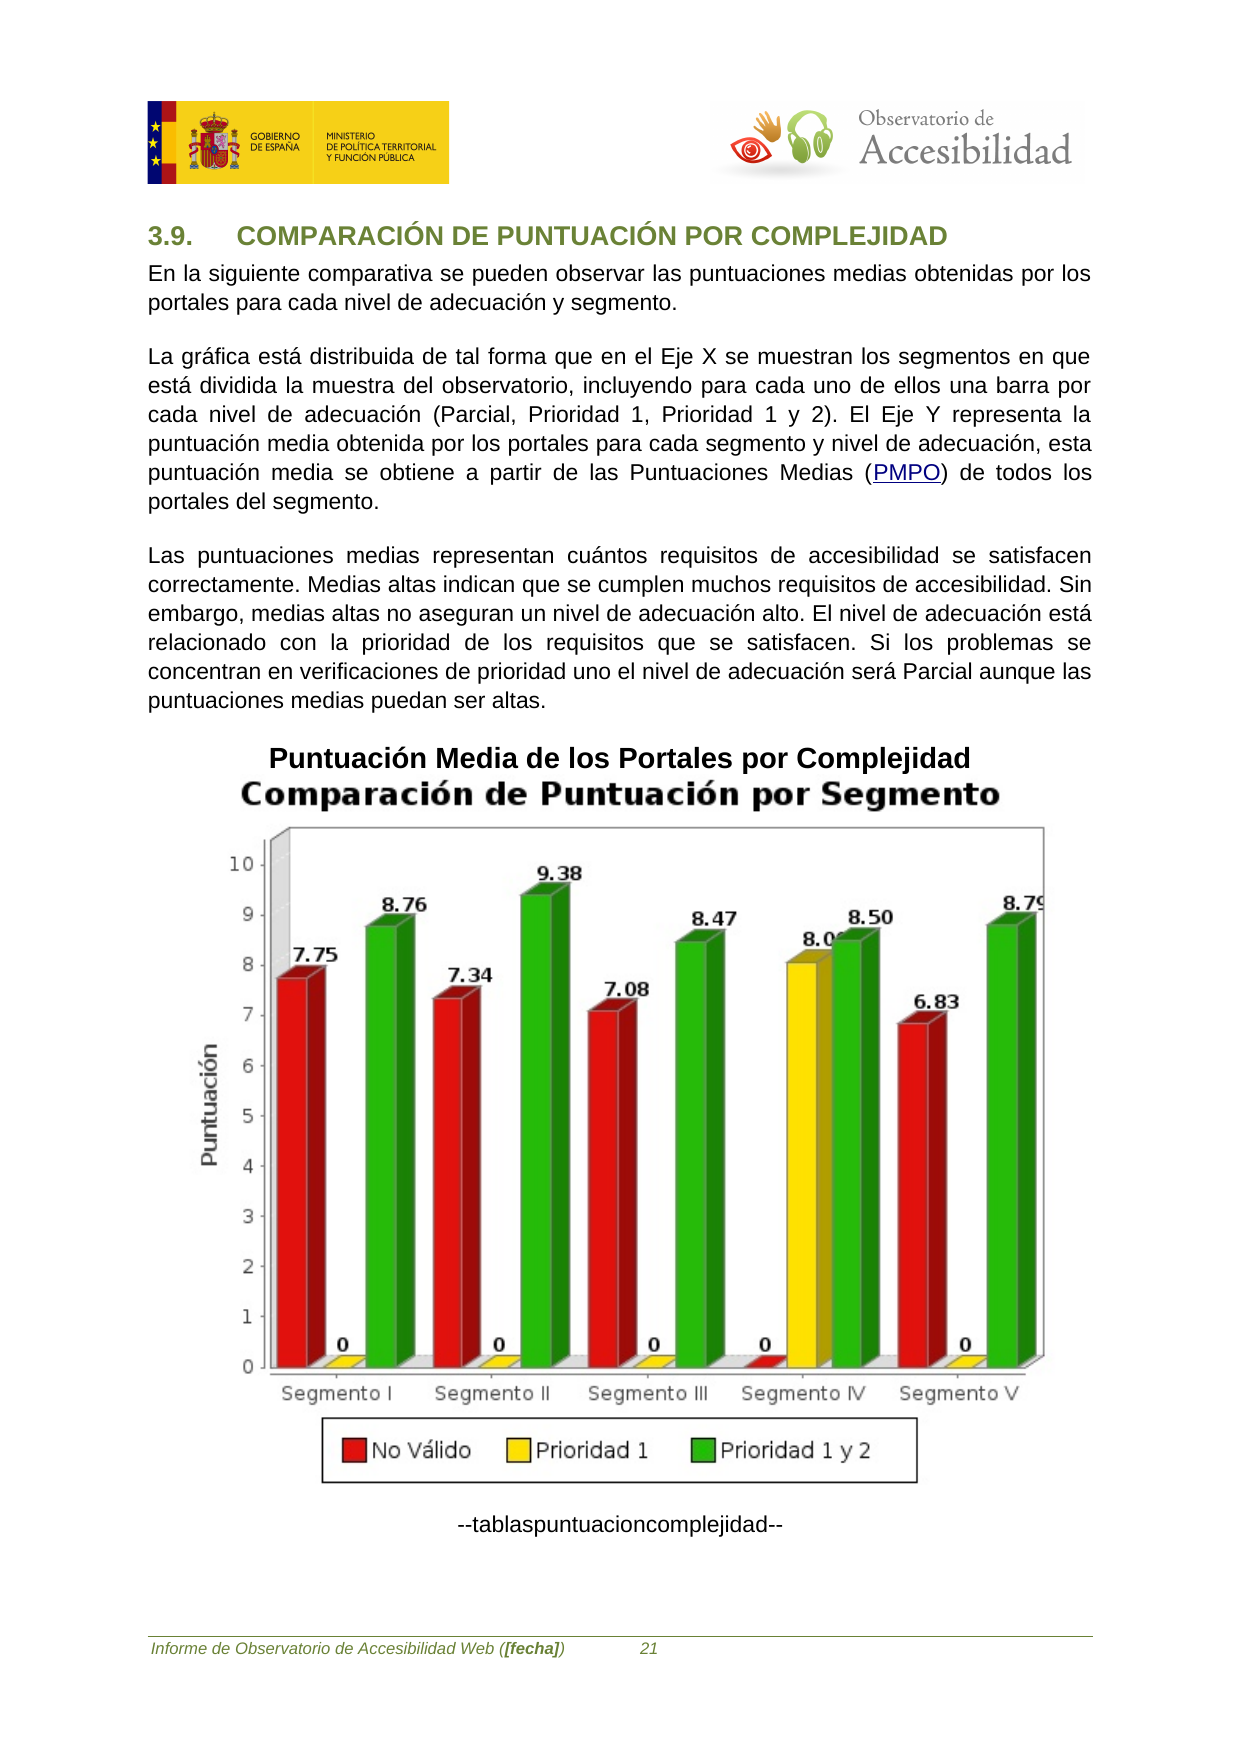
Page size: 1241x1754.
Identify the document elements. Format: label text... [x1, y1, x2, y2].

picture [710, 101, 1086, 184]
subtitle Comparación de puntuación por complejidad [148, 220, 1092, 251]
text La gráfica está distribuida de tal forma que en el Eje X se muestran los segmentos en que está dividida la muestra del observatorio, incluyendo para cada uno de ellos una barra por cada nivel de adecuación (Parcial, Prioridad 1, Prioridad 1 y 2). El Eje Y representa la puntuación media obtenida por los portales para cada segmento y nivel de adecuación, esta puntuación media se obtiene a partir de las Puntuaciones Medias (PMPO) de todos los portales del segmento. [148, 343, 1092, 514]
text Puntuación Media de los Portales por Complejidad [148, 741, 1092, 774]
picture [178, 774, 1062, 1485]
text Las puntuaciones medias representan cuántos requisitos de accesibilidad se satisfacen correctamente. Medias altas indican que se cumplen muchos requisitos de accesibilidad. Sin embargo, medias altas no aseguran un nivel de adecuación alto. El nivel de adecuación está relacionado con la prioridad de los requisitos que se satisfacen. Si los problemas se concentran en verificaciones de prioridad uno el nivel de adecuación será Parcial aunque las puntuaciones medias puedan ser altas. [148, 542, 1092, 713]
picture [147, 101, 450, 184]
text En la siguiente comparativa se pueden observar las puntuaciones medias obtenidas por los portales para cada nivel de adecuación y segmento. [148, 260, 1092, 316]
text --tablaspuntuacioncomplejidad-- [148, 1511, 1092, 1537]
